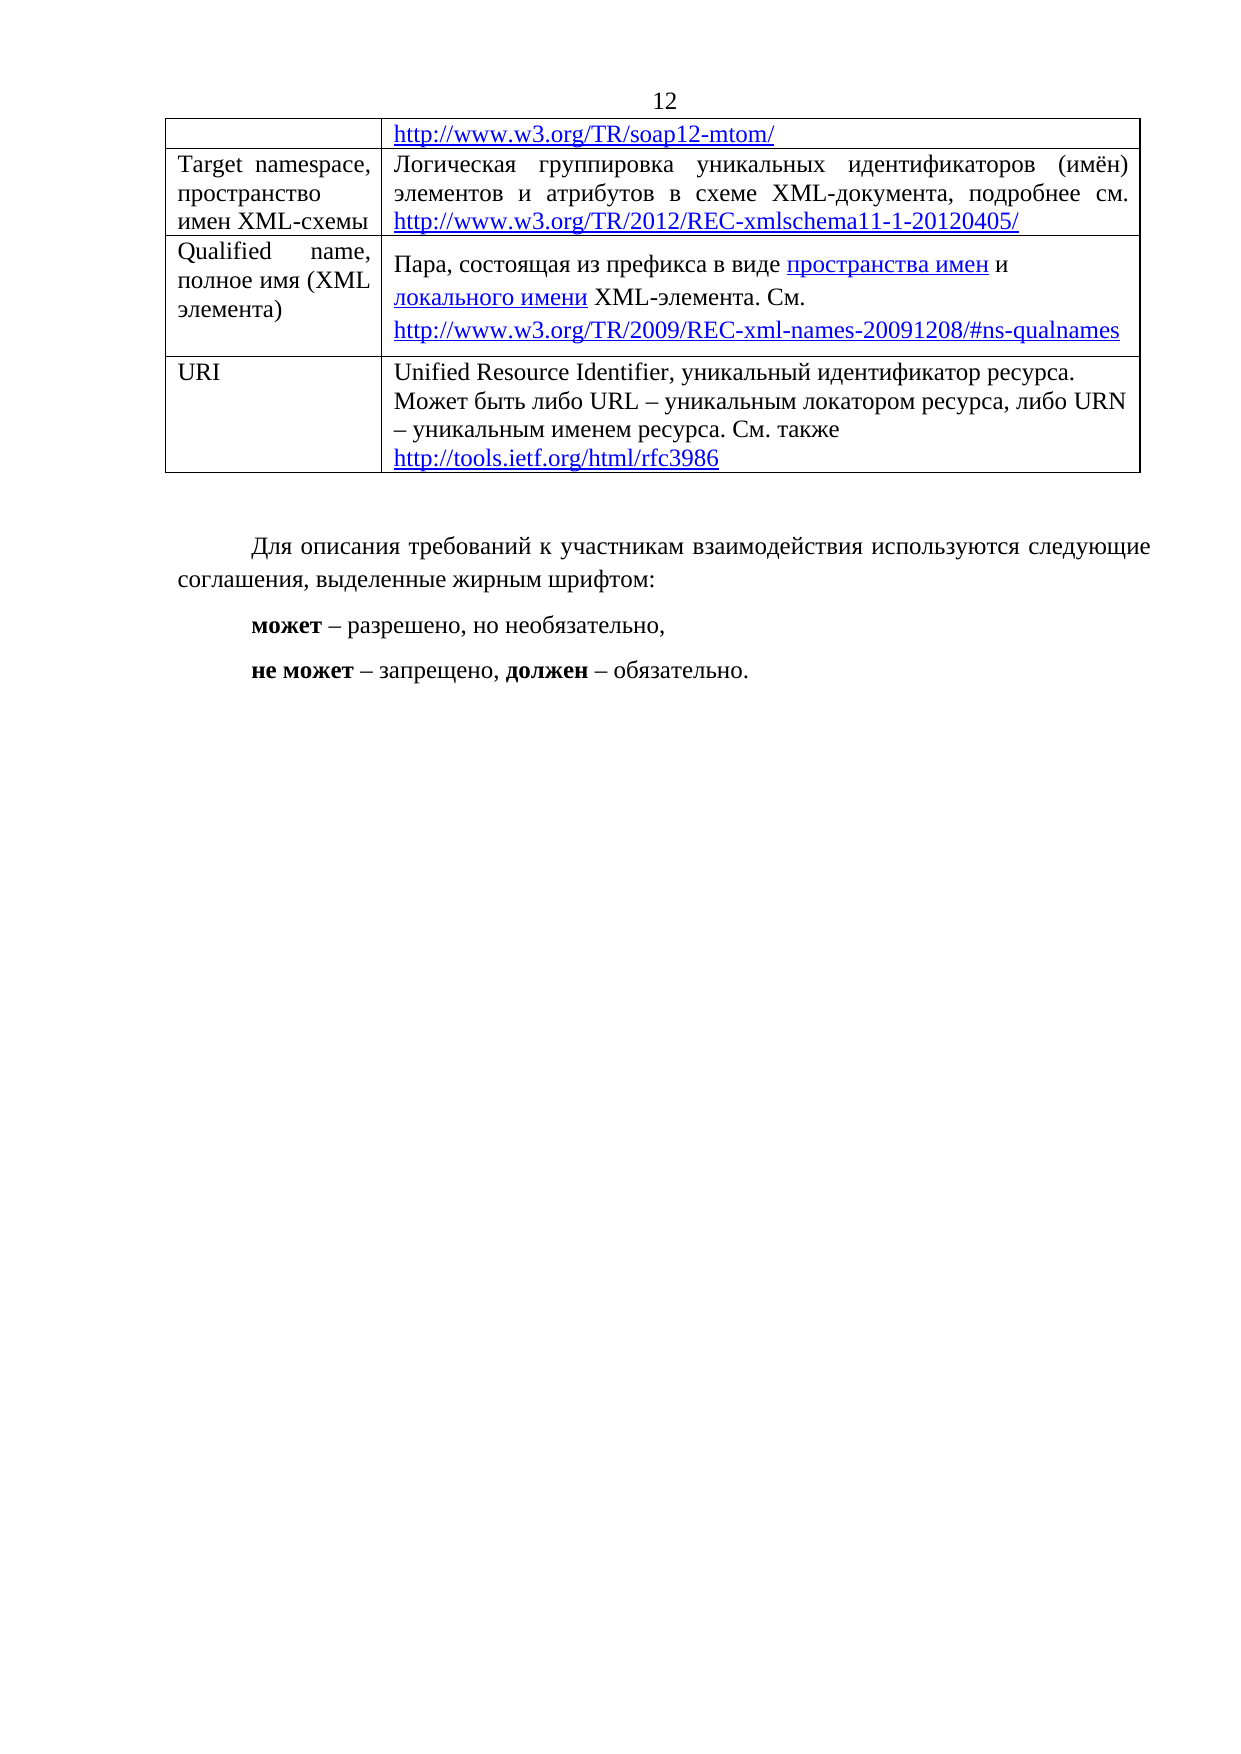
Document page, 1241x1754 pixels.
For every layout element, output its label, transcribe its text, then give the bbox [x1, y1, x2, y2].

table_cell Логическая группировка уникальных идентификаторов (имён) элементов и атрибутов в схеме XML-документа, подробнее см. http://www.w3.org/TR/2012/REC-xmlschema11-1-20120405/ [382, 149, 1139, 235]
text может – разрешено, но необязательно, [177, 610, 1152, 638]
table_cell http://www.w3.org/TR/soap12-mtom/ [382, 119, 1139, 148]
table_cell Target namespace, пространство имен XML-схемы [166, 149, 381, 235]
table_cell Unified Resource Identifier, уникальный идентификатор ресурса. Может быть либо URL – уникальным локатором ресурса, либо URN – уникальным именем ресурса. См. также http://tools.ietf.org/html/rfc3986 [382, 357, 1139, 472]
table_cell Qualified name, полное имя (XML элемента) [166, 236, 381, 356]
text Для описания требований к участникам взаимодействия используются следующие соглашения, выделенные жирным шрифтом: [177, 531, 1152, 593]
text не может – запрещено, должен – обязательно. [177, 655, 1152, 684]
table_cell Пара, состоящая из префикса в виде пространства имен и локального имени XML-элемента. См. http://www.w3.org/TR/2009/REC-xml-names-20091208/#ns-qualnames [382, 236, 1139, 356]
table_cell [166, 119, 381, 148]
table_cell URI [166, 357, 381, 472]
